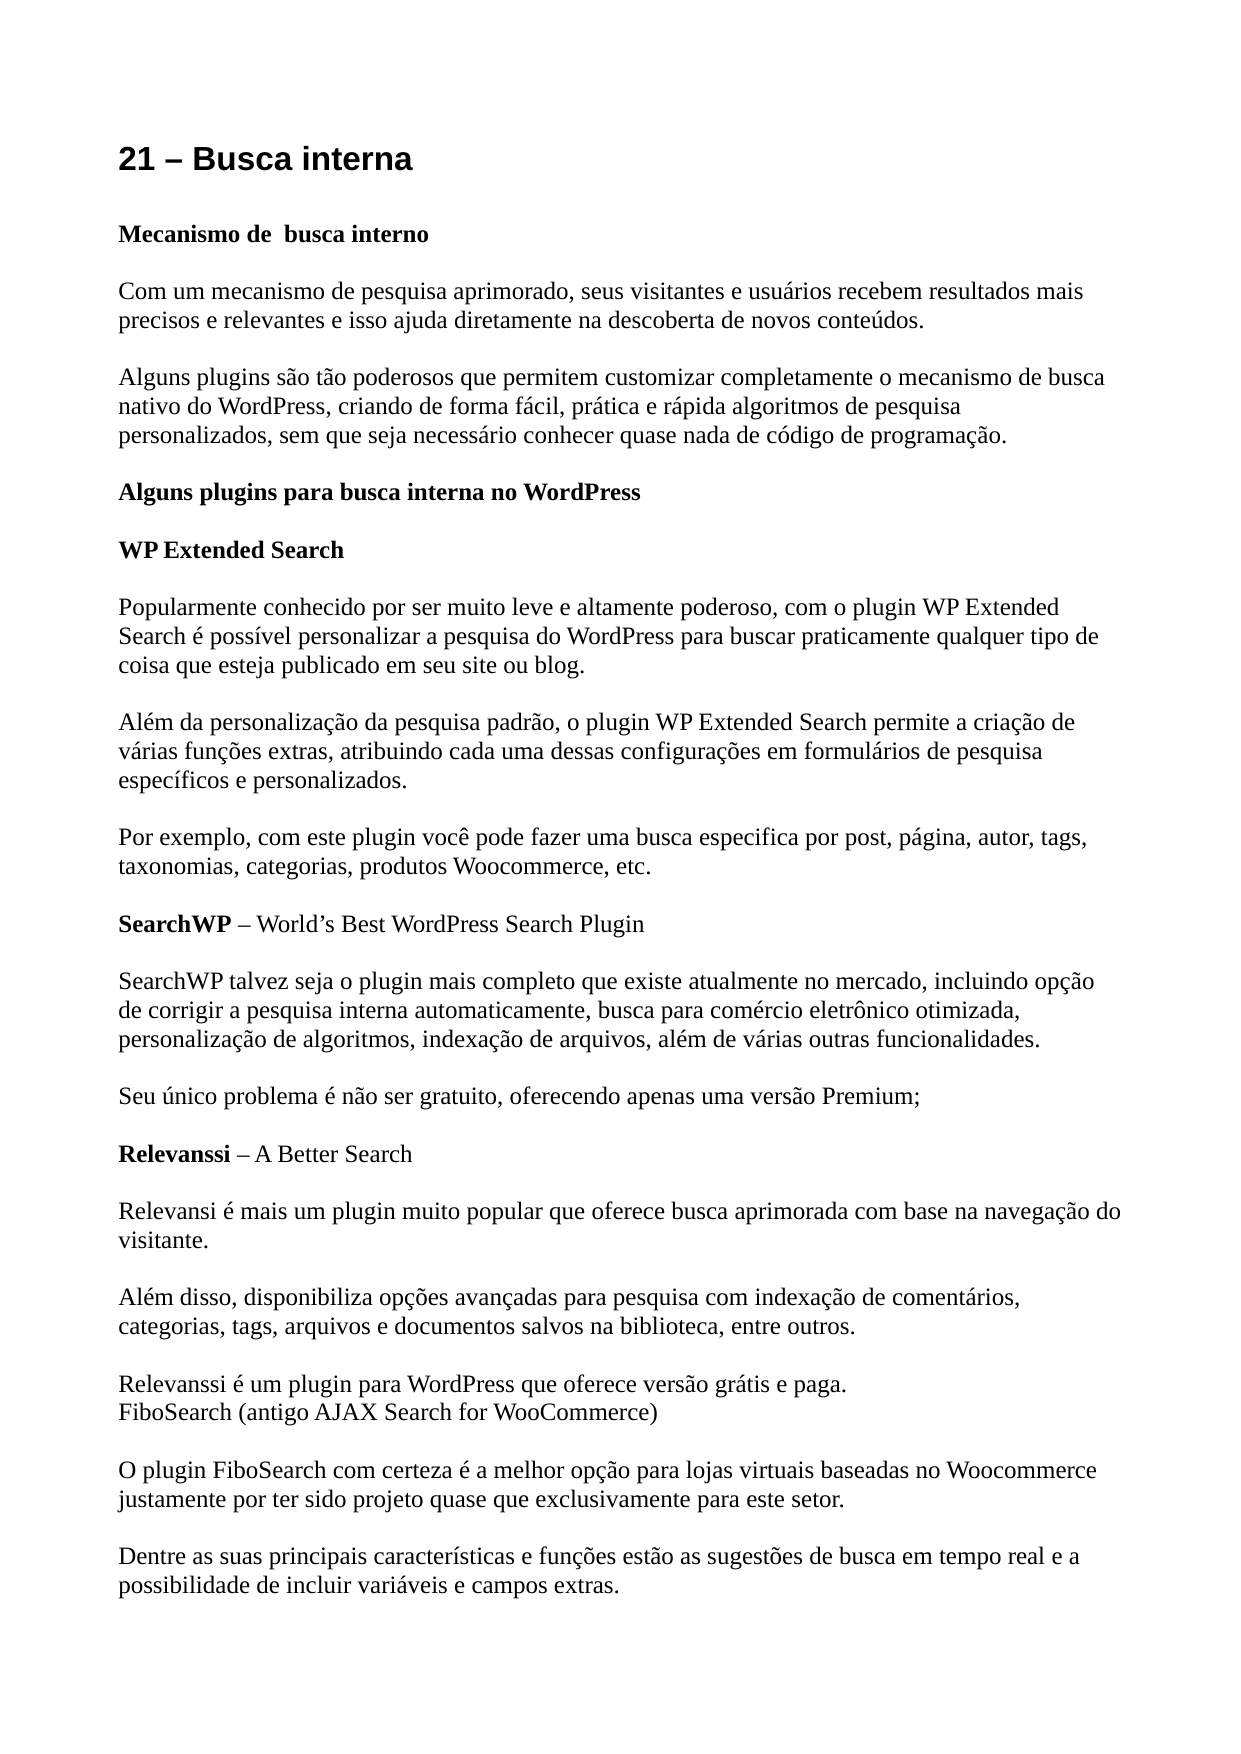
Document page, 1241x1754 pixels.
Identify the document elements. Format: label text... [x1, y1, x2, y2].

text Popularmente conhecido por ser muito leve e altamente poderoso, com o plugin WP Extended Search é possível personalizar a pesquisa do WordPress para buscar praticamente qualquer tipo de coisa que esteja publicado em seu site ou blog. [118, 592, 1122, 679]
text Além disso, disponibiliza opções avançadas para pesquisa com indexação de comentários, categorias, tags, arquivos e documentos salvos na biblioteca, entre outros. [118, 1282, 1122, 1340]
subtitle 21 – Busca interna [118, 139, 1122, 177]
text Seu único problema é não ser gratuito, oferecendo apenas uma versão Premium; [118, 1081, 1122, 1110]
text Mecanismo de busca interno [118, 219, 1122, 247]
text Por exemplo, com este plugin você pode fazer uma busca especifica por post, página, autor, tags, taxonomias, categorias, produtos Woocommerce, etc. [118, 822, 1122, 880]
text Alguns plugins para busca interna no WordPress [118, 477, 1122, 506]
text SearchWP talvez seja o plugin mais completo que existe atualmente no mercado, incluindo opção de corrigir a pesquisa interna automaticamente, busca para comércio eletrônico otimizada, personalização de algoritmos, indexação de arquivos, além de várias outras funcionalidades. [118, 966, 1122, 1052]
text Com um mecanismo de pesquisa aprimorado, seus visitantes e usuários recebem resultados mais precisos e relevantes e isso ajuda diretamente na descoberta de novos conteúdos. [118, 276, 1122, 334]
text Relevanssi – A Better Search [118, 1139, 1122, 1167]
text Alguns plugins são tão poderosos que permitem customizar completamente o mecanismo de busca nativo do WordPress, criando de forma fácil, prática e rápida algoritmos de pesquisa personalizados, sem que seja necessário conhecer quase nada de código de programação. [118, 362, 1122, 449]
text WP Extended Search [118, 535, 1122, 564]
text Além da personalização da pesquisa padrão, o plugin WP Extended Search permite a criação de várias funções extras, atribuindo cada uma dessas configurações em formulários de pesquisa específicos e personalizados. [118, 707, 1122, 794]
text SearchWP – World’s Best WordPress Search Plugin [118, 909, 1122, 937]
text Relevanssi é um plugin para WordPress que oferece versão grátis e paga. [118, 1369, 1122, 1397]
text Dentre as suas principais características e funções estão as sugestões de busca em tempo real e a possibilidade de incluir variáveis e campos extras. [118, 1541, 1122, 1599]
text O plugin FiboSearch com certeza é a melhor opção para lojas virtuais baseadas no Woocommerce justamente por ter sido projeto quase que exclusivamente para este setor. [118, 1455, 1122, 1512]
text FiboSearch (antigo AJAX Search for WooCommerce) [118, 1397, 1122, 1426]
text Relevansi é mais um plugin muito popular que oferece busca aprimorada com base na navegação do visitante. [118, 1196, 1122, 1254]
